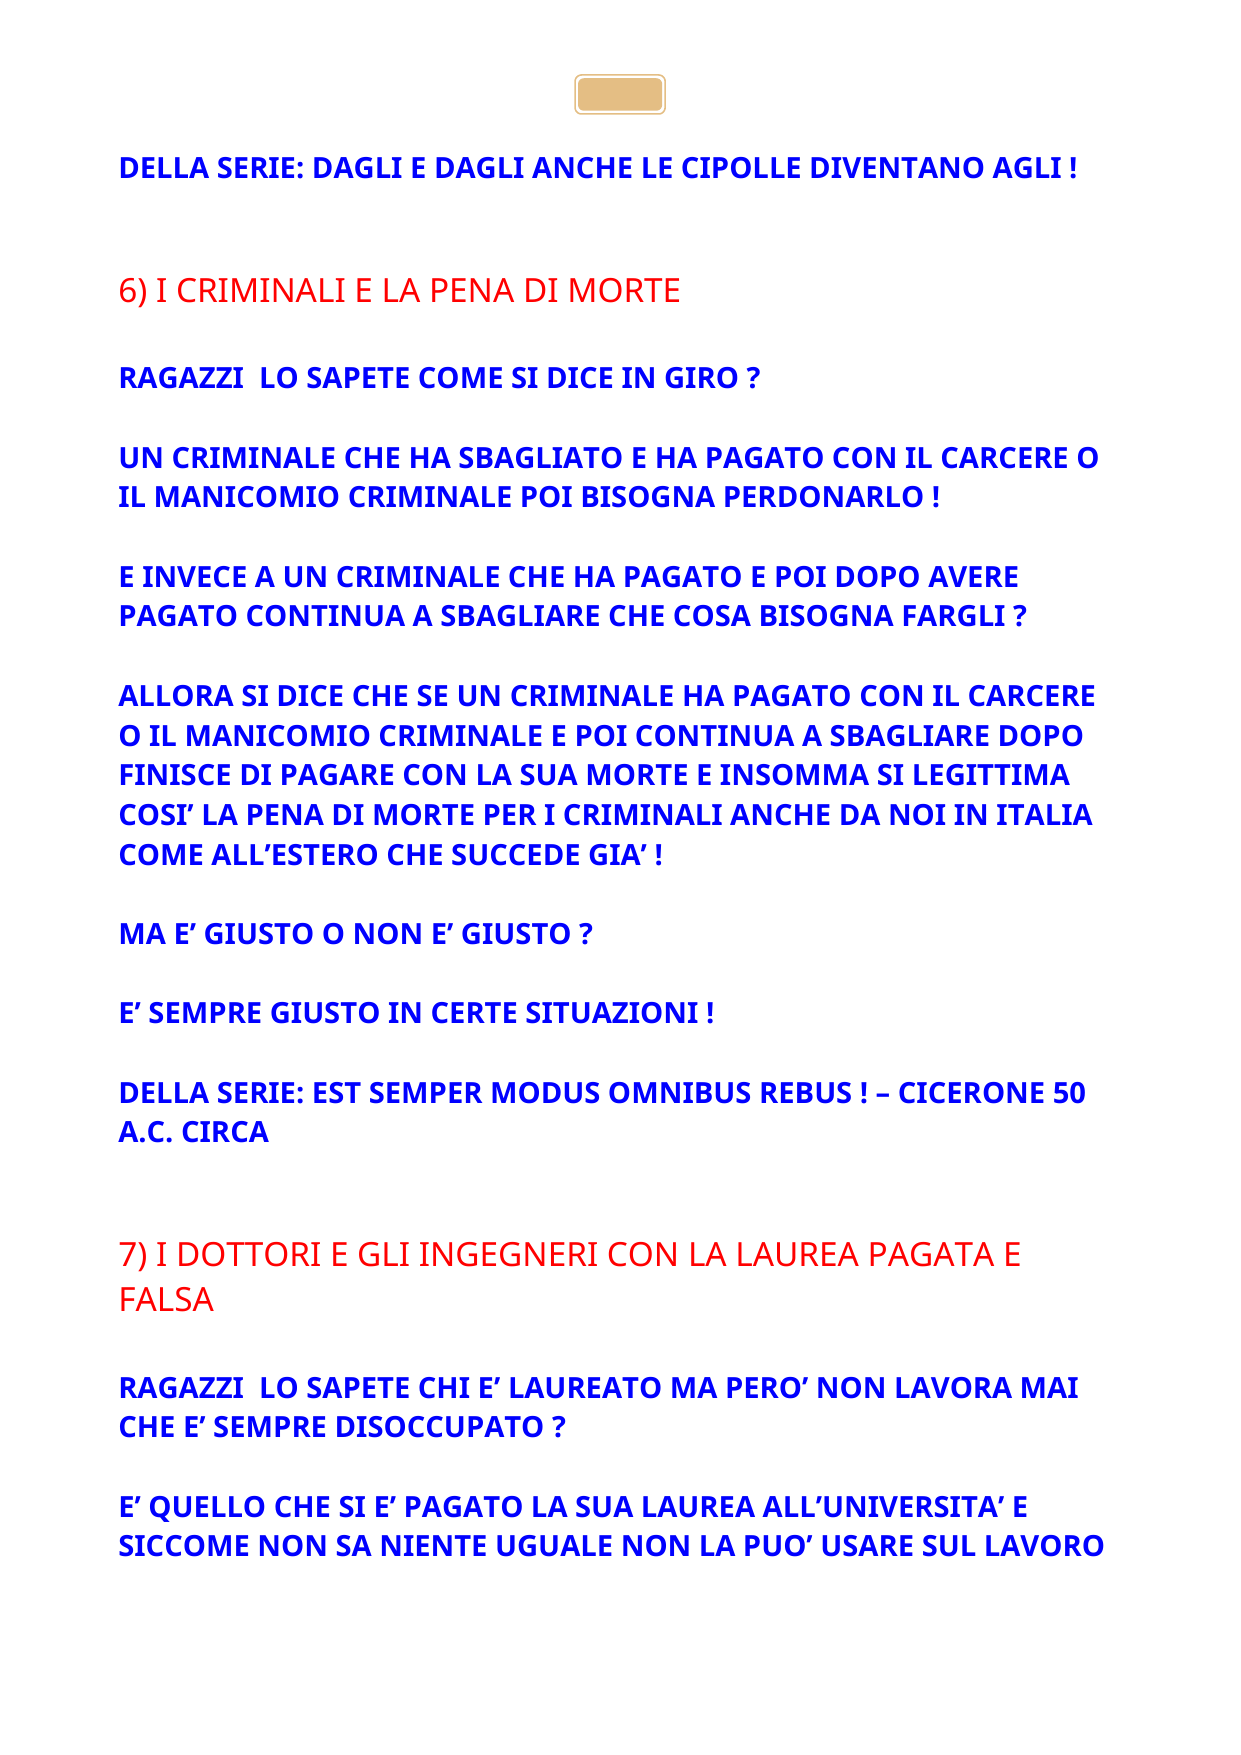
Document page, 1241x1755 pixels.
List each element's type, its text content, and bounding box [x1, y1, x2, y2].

text 7) I DOTTORI E GLI INGEGNERI CON LA LAUREA PAGATA E FALSA [118, 1231, 1122, 1322]
text DELLA SERIE: EST SEMPER MODUS OMNIBUS REBUS ! – CICERONE 50 A.C. CIRCA [118, 1072, 1122, 1151]
text RAGAZZI LO SAPETE CHI E’ LAUREATO MA PERO’ NON LAVORA MAI CHE E’ SEMPRE DISOCCUPATO ? [118, 1367, 1122, 1446]
text 6) I CRIMINALI E LA PENA DI MORTE [118, 267, 1122, 312]
text RAGAZZI LO SAPETE COME SI DICE IN GIRO ? [118, 358, 1122, 397]
text ALLORA SI DICE CHE SE UN CRIMINALE HA PAGATO CON IL CARCERE O IL MANICOMIO CRIMINALE E POI CONTINUA A SBAGLIARE DOPO FINISCE DI PAGARE CON LA SUA MORTE E INSOMMA SI LEGITTIMA COSI’ LA PENA DI MORTE PER I CRIMINALI ANCHE DA NOI IN ITALIA COME ALL’ESTERO CHE SUCCEDE GIA’ ! [118, 675, 1122, 873]
text E’ SEMPRE GIUSTO IN CERTE SITUAZIONI ! [118, 993, 1122, 1032]
text UN CRIMINALE CHE HA SBAGLIATO E HA PAGATO CON IL CARCERE O IL MANICOMIO CRIMINALE POI BISOGNA PERDONARLO ! [118, 437, 1122, 516]
text DELLA SERIE: DAGLI E DAGLI ANCHE LE CIPOLLE DIVENTANO AGLI ! [118, 148, 1122, 187]
text E INVECE A UN CRIMINALE CHE HA PAGATO E POI DOPO AVERE PAGATO CONTINUA A SBAGLIARE CHE COSA BISOGNA FARGLI ? [118, 556, 1122, 635]
text MA E’ GIUSTO O NON E’ GIUSTO ? [118, 913, 1122, 953]
text E’ QUELLO CHE SI E’ PAGATO LA SUA LAUREA ALL’UNIVERSITA’ E SICCOME NON SA NIENTE UGUALE NON LA PUO’ USARE SUL LAVORO [118, 1486, 1122, 1565]
